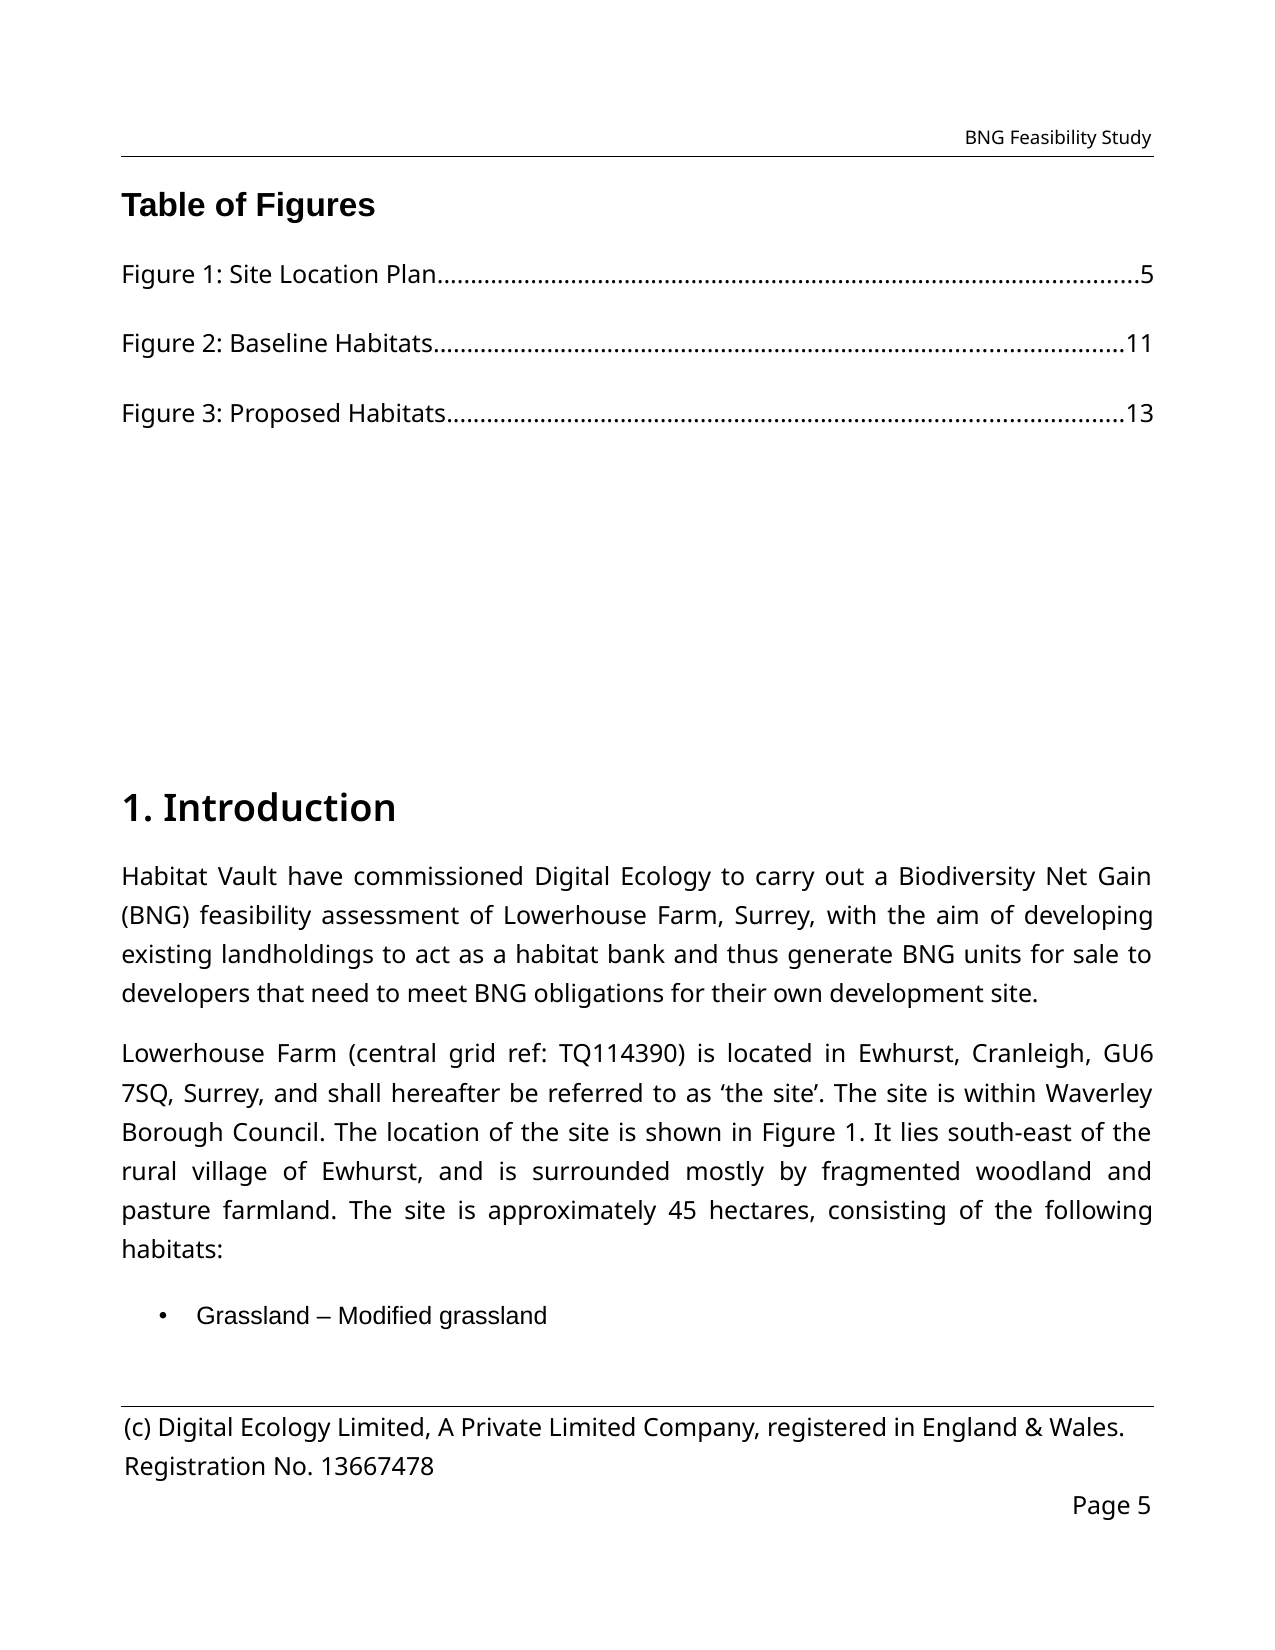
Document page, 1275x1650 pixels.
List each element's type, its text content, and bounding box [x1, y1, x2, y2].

text Figure 3: Proposed Habitats 13 [121, 395, 1154, 429]
text Habitat Vault have commissioned Digital Ecology to carry out a Biodiversity Net Gain (BNG) feasibility assessment of Lowerhouse Farm, Surrey, with the aim of developing existing landholdings to act as a habitat bank and thus generate BNG units for sale to developers that need to meet BNG obligations for their own development site. [121, 858, 1154, 1010]
list Grassland – Modified grassland [158, 1301, 1154, 1330]
text Lowerhouse Farm (central grid ref: TQ114390) is located in Ewhurst, Cranleigh, GU6 7SQ, Surrey, and shall hereafter be referred to as ‘the site’. The site is within Waverley Borough Council. The location of the site is shown in Figure 1. It lies south-east of the rural village of Ewhurst, and is surrounded mostly by fragmented woodland and pasture farmland. The site is approximately 45 hectares, consisting of the following habitats: [121, 1036, 1154, 1266]
text Figure 1: Site Location Plan 5 [121, 257, 1154, 291]
subtitle 1. Introduction [121, 781, 1154, 832]
text Figure 2: Baseline Habitats 11 [121, 326, 1154, 360]
subtitle Table of Figures [121, 185, 1154, 224]
